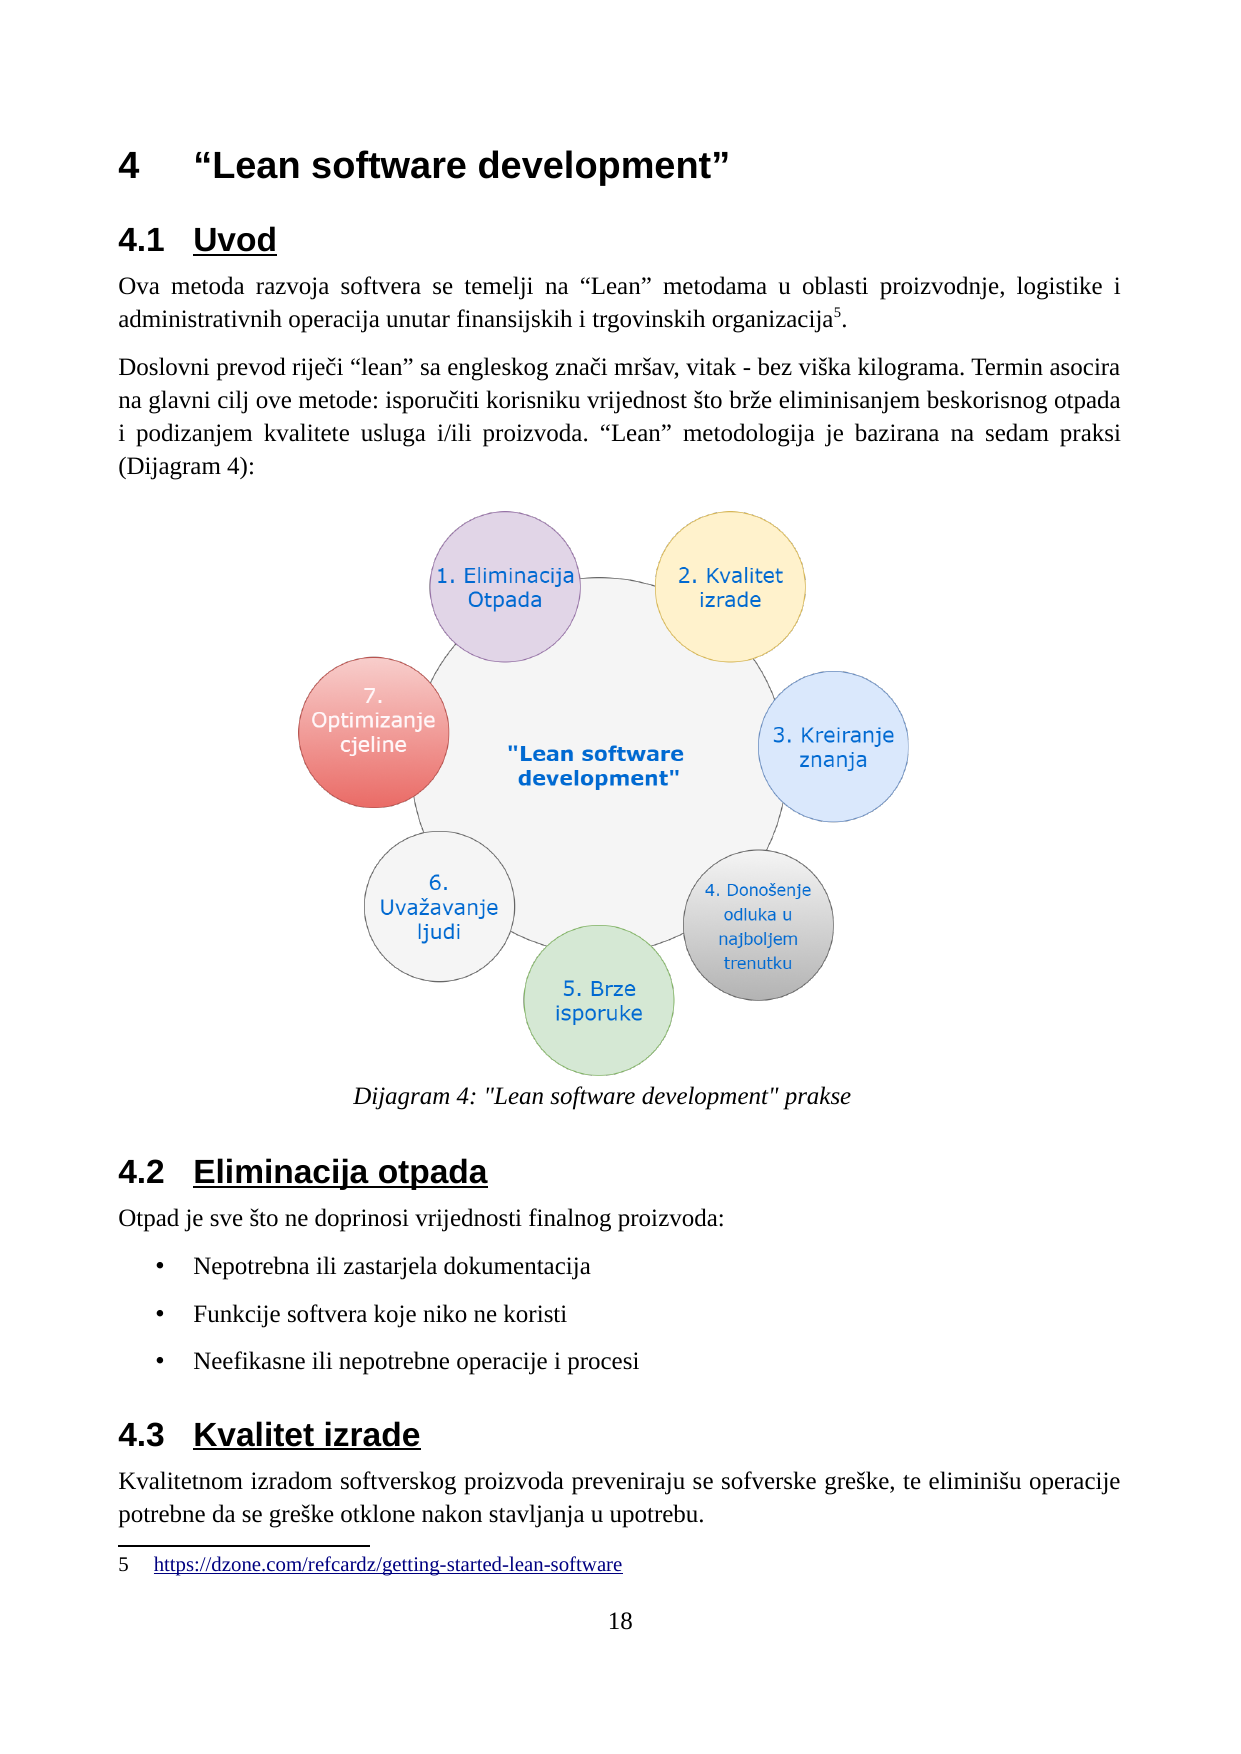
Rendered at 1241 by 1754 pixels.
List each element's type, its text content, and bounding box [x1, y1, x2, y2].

subtitle “Lean software development” [118, 143, 1122, 187]
picture [298, 511, 909, 1076]
subtitle Uvod [118, 220, 1122, 259]
list Neefikasne ili nepotrebne operacije i procesi [156, 1346, 1122, 1375]
text Otpad je sve što ne doprinosi vrijednosti finalnog proizvoda: [118, 1203, 1122, 1232]
list Funkcije softvera koje niko ne koristi [156, 1299, 1122, 1327]
list Nepotrebna ili zastarjela dokumentacija [156, 1251, 1122, 1280]
text https://dzone.com/refcardz/getting-started-lean-software [118, 1552, 1122, 1576]
subtitle Eliminacija otpada [118, 1152, 1122, 1191]
text Kvalitetnom izradom softverskog proizvoda preveniraju se sofverske greške, te eliminišu operacije potrebne da se greške otklone nakon stavljanja u upotrebu. [118, 1466, 1122, 1528]
subtitle Kvalitet izrade [118, 1415, 1122, 1453]
text Dijagram 4: "Lean software development" prakse [298, 1076, 909, 1110]
text Doslovni prevod riječi “lean” sa engleskog znači mršav, vitak - bez viška kilograma. Termin asocira na glavni cilj ove metode: isporučiti korisniku vrijednost što brže eliminisanjem beskorisnog otpada i podizanjem kvalitete usluga i/ili proizvoda. “Lean” metodologija je bazirana na sedam praksi (Dijagram 4): [118, 352, 1122, 480]
text Ova metoda razvoja softvera se temelji na “Lean” metodama u oblasti proizvodnje, logistike i administrativnih operacija unutar finansijskih i trgovinskih organizacija. [118, 271, 1122, 333]
